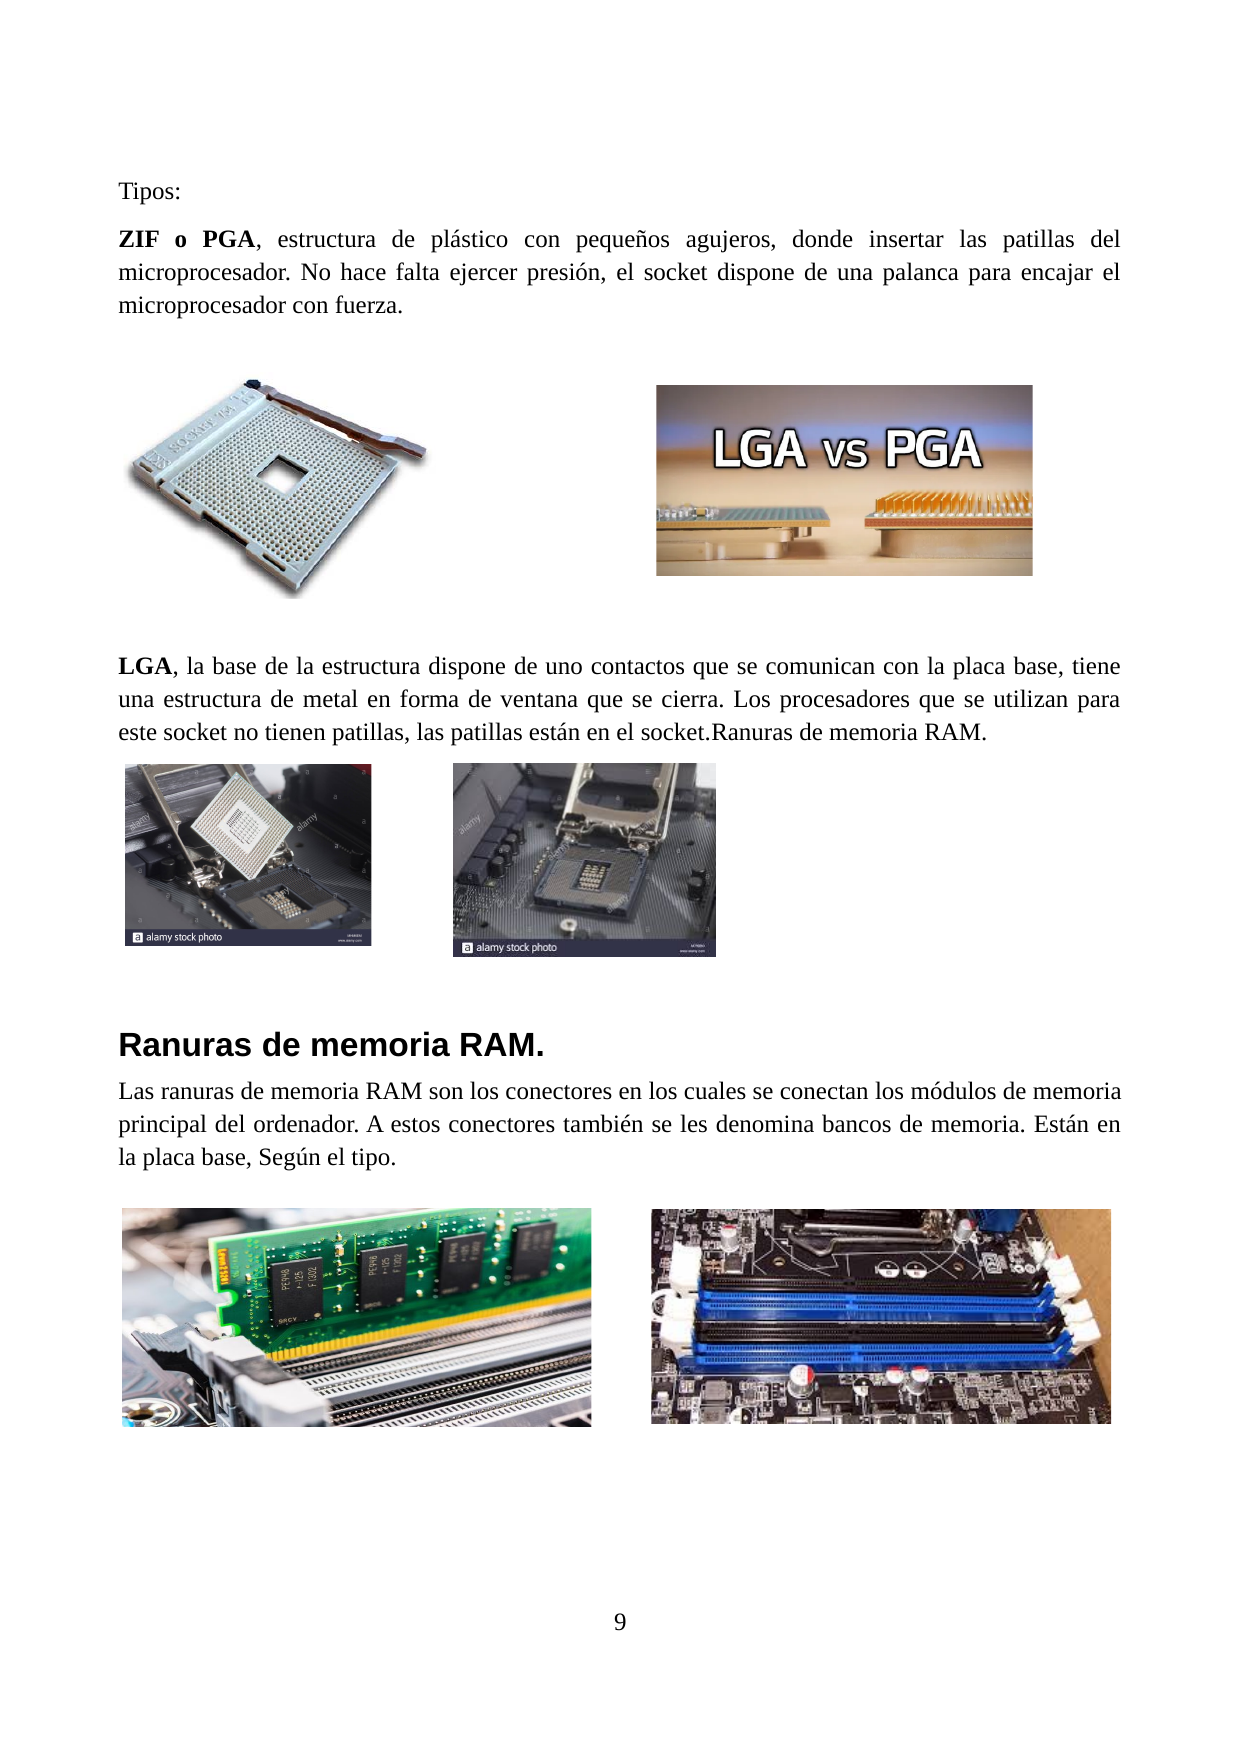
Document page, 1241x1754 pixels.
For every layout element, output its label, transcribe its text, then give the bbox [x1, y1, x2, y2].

picture [651, 1209, 1112, 1424]
picture [123, 372, 437, 599]
text Las ranuras de memoria RAM son los conectores en los cuales se conectan los módulos de memoria principal del ordenador. A estos conectores también se les denomina bancos de memoria. Están en la placa base, Según el tipo. [118, 1076, 1122, 1171]
picture [122, 1208, 592, 1427]
subtitle Ranuras de memoria RAM. [118, 1025, 1122, 1063]
picture [453, 763, 716, 957]
text ZIF o PGA, estructura de plástico con pequeños agujeros, donde insertar las patillas del microprocesador. No hace falta ejercer presión, el socket dispone de una palanca para encajar el microprocesador con fuerza. [118, 224, 1122, 319]
picture [656, 385, 1033, 576]
text LGA, la base de la estructura dispone de uno contactos que se comunican con la placa base, tiene una estructura de metal en forma de ventana que se cierra. Los procesadores que se utilizan para este socket no tienen patillas, las patillas están en el socket.Ranuras de memoria RAM. [118, 651, 1122, 746]
picture [125, 764, 372, 946]
text Tipos: [118, 176, 1122, 205]
